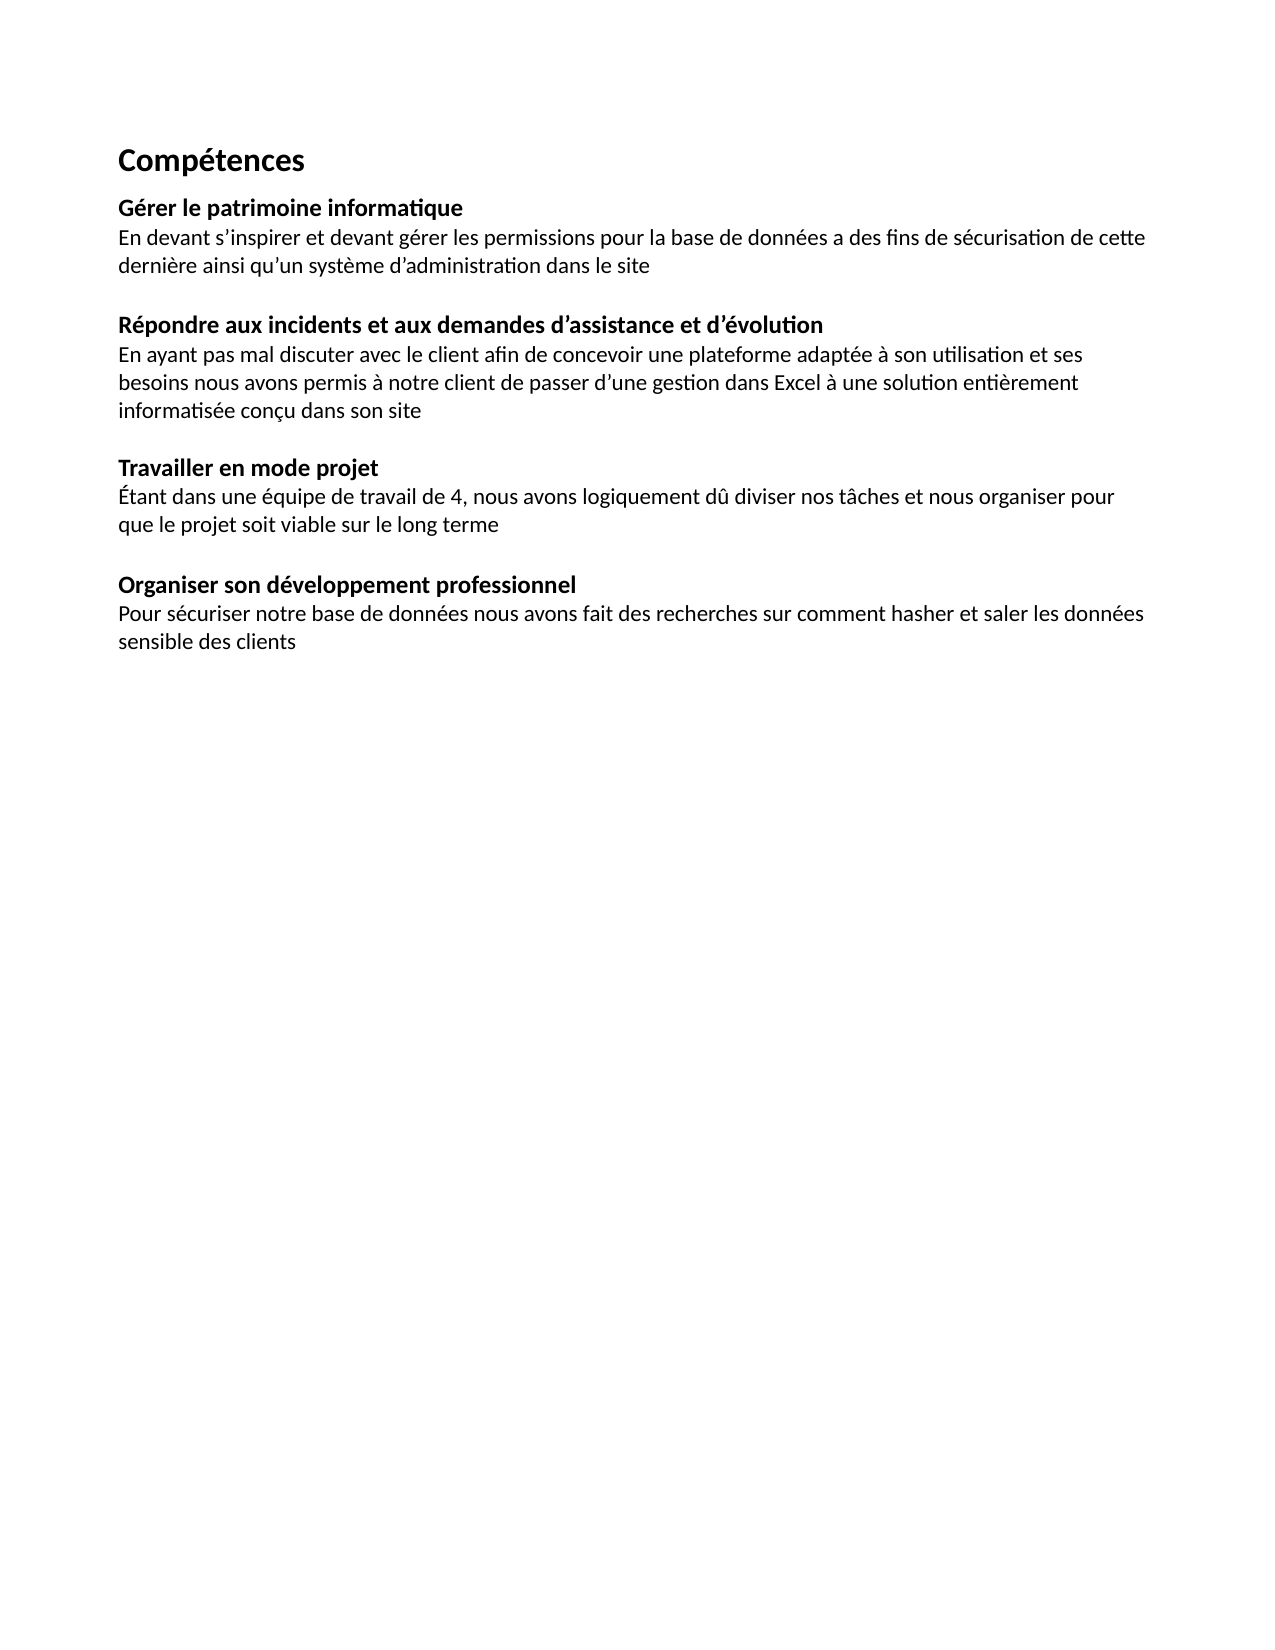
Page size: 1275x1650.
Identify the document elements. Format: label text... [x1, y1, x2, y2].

text Travailler en mode projet [118, 452, 1157, 482]
text En ayant pas mal discuter avec le client afin de concevoir une plateforme adaptée à son utilisation et ses besoins nous avons permis à notre client de passer d’une gestion dans Excel à une solution entièrement informatisée conçu dans son site [118, 340, 1157, 424]
subtitle Compétences [118, 139, 1157, 180]
text Gérer le patrimoine informatique [118, 192, 1157, 223]
text Étant dans une équipe de travail de 4, nous avons logiquement dû diviser nos tâches et nous organiser pour que le projet soit viable sur le long terme [118, 482, 1157, 538]
text Organiser son développement professionnel [118, 569, 1157, 599]
text Répondre aux incidents et aux demandes d’assistance et d’évolution [118, 309, 1157, 340]
text En devant s’inspirer et devant gérer les permissions pour la base de données a des fins de sécurisation de cette dernière ainsi qu’un système d’administration dans le site [118, 223, 1157, 279]
text Pour sécuriser notre base de données nous avons fait des recherches sur comment hasher et saler les données sensible des clients [118, 599, 1157, 656]
